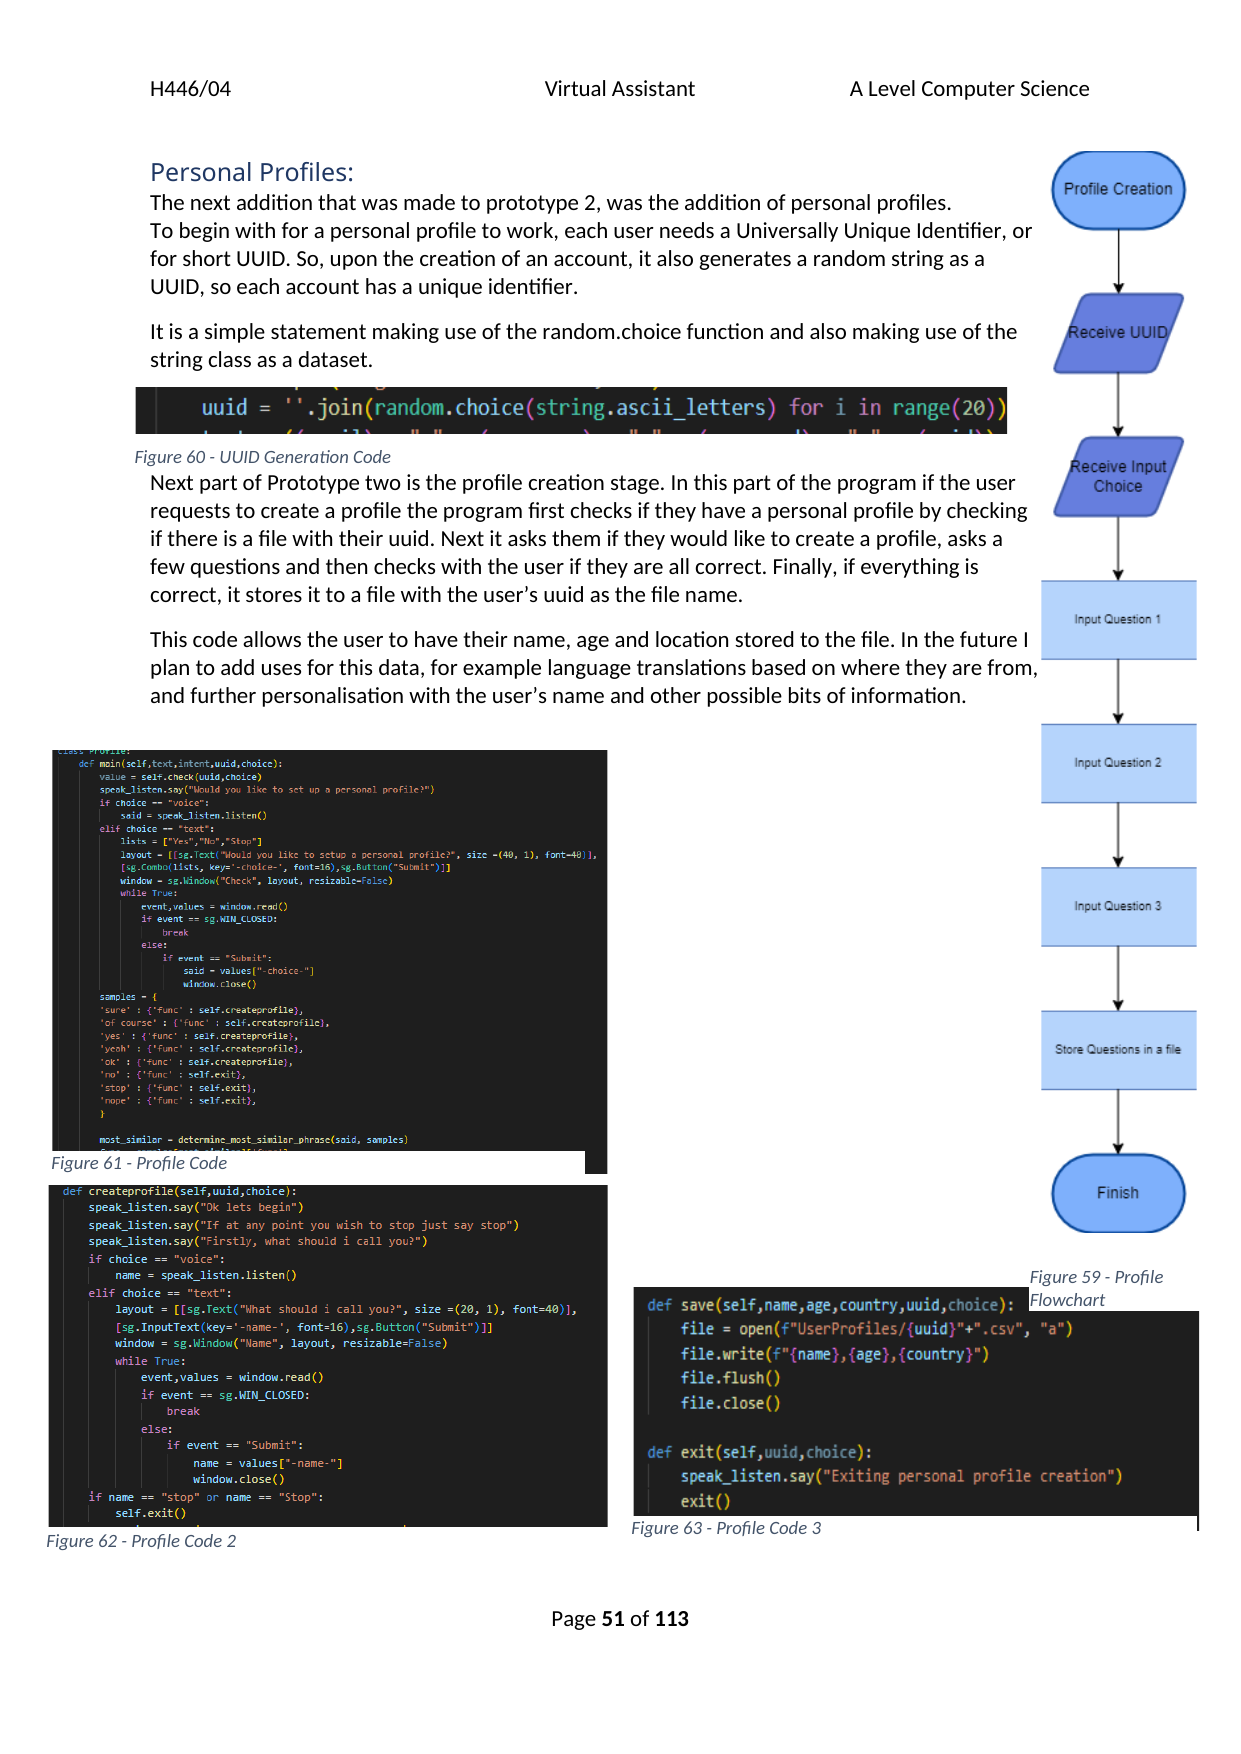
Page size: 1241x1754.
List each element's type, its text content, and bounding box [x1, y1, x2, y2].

text Figure 63 - Profile Code 3 [631, 1516, 1197, 1539]
text Next part of Prototype two is the profile creation stage. In this part of the program if the user requests to create a profile the program first checks if they have a personal profile by checking if there is a file with their uuid. Next it asks them if they would like to create a profile, asks a few questions and then checks with the user if they are all correct. Finally, if everything is correct, it stores it to a file with the user’s uuid as the file name. [150, 390, 1041, 608]
text Figure 59 - Profile Flowchart [1029, 1265, 1211, 1311]
text It is a simple statement making use of the random.choice function and also making use of the string class as a dataset. [150, 317, 1041, 373]
text Figure 62 - Profile Code 2 [46, 1529, 605, 1552]
text The next addition that was made to prototype 2, was the addition of personal profiles. To begin with for a personal profile to work, each user needs a Universally Unique Identifier, or for short UUID. So, upon the creation of an account, it also generates a random string as a UUID, so each account has a unique identifier. [150, 188, 1041, 300]
subtitle Personal Profiles: [150, 154, 1041, 188]
text Figure 61 - Profile Code [51, 1151, 585, 1174]
text This code allows the user to have their name, age and location stored to the file. In the future I plan to add uses for this data, for example language translations based on where they are from, and further personalisation with the user’s name and other possible bits of information. [150, 625, 1041, 709]
text Figure 60 - UUID Generation Code [134, 445, 1009, 468]
